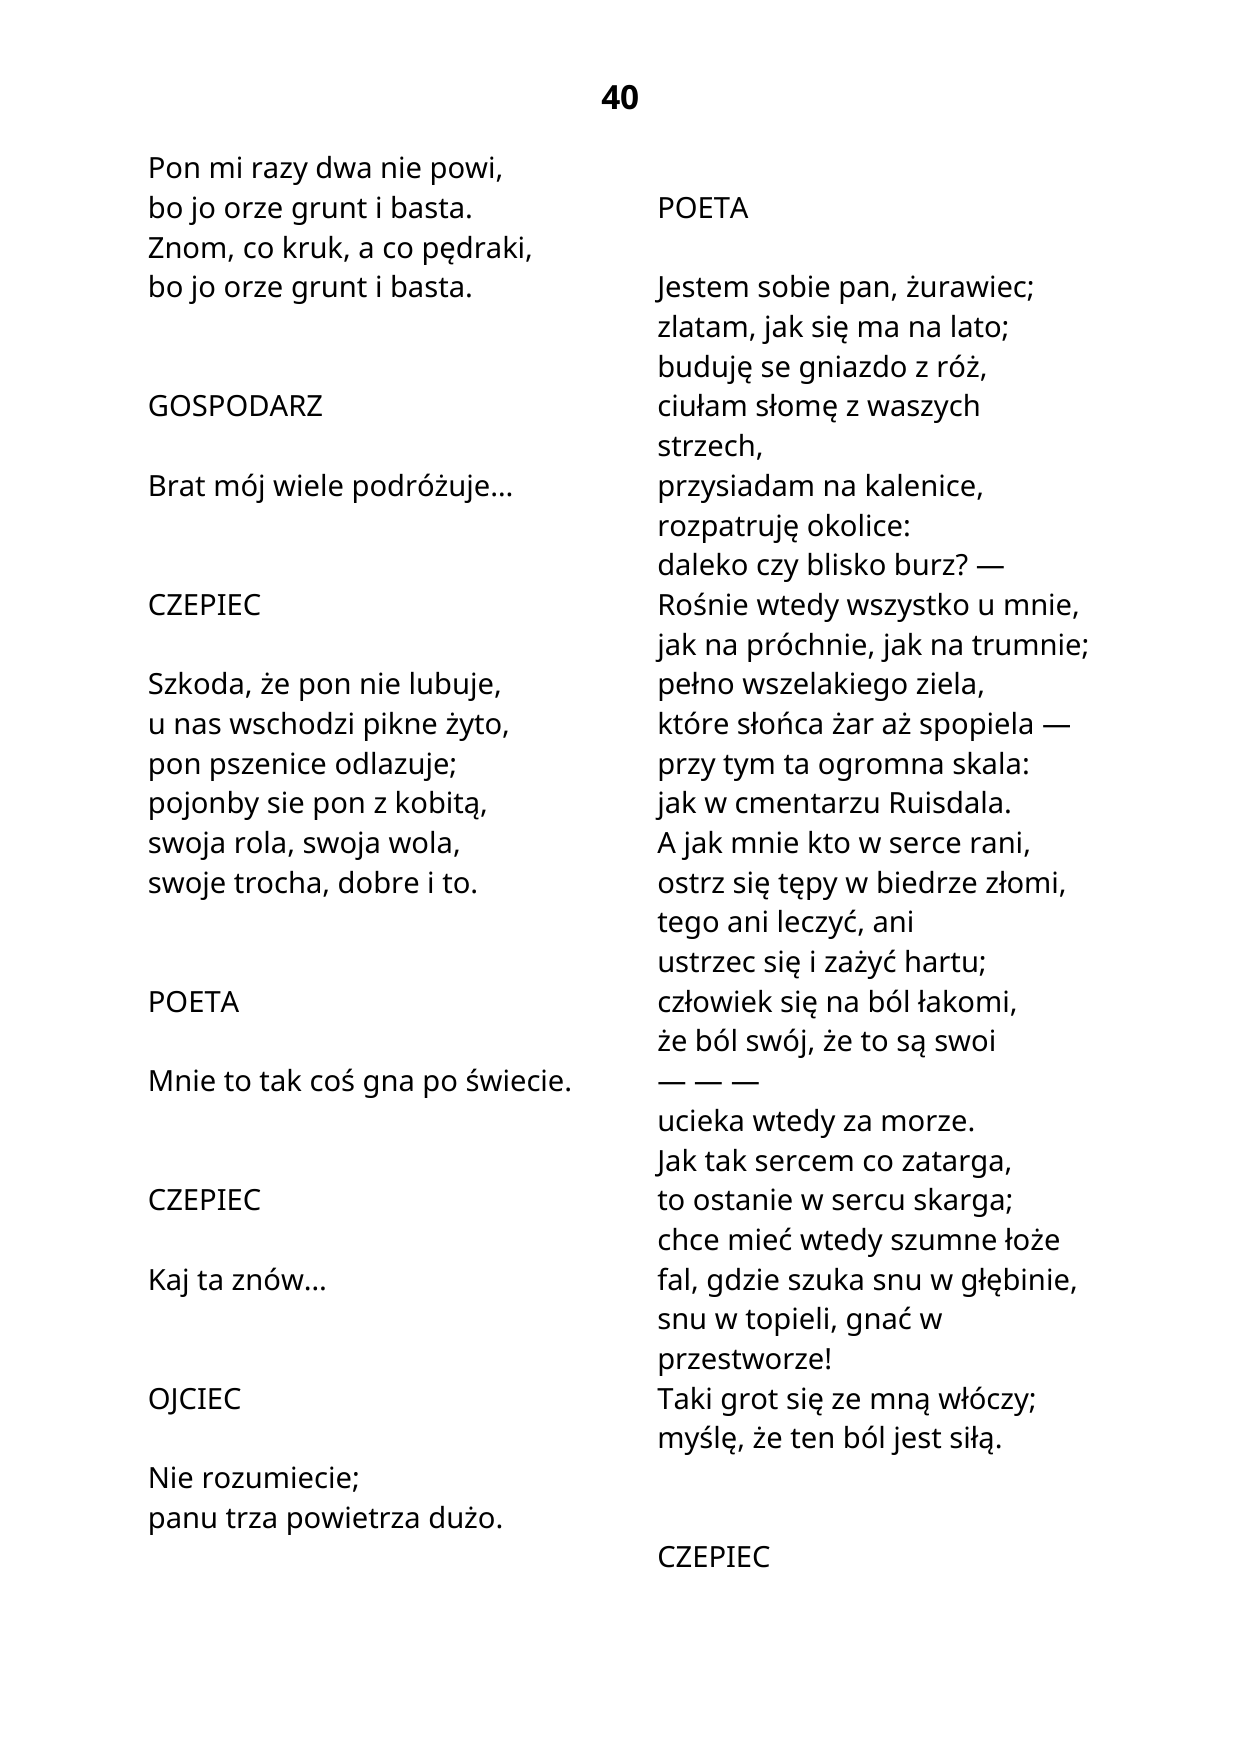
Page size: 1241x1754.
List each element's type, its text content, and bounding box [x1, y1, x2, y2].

text pojonby sie pon z kobitą, [148, 783, 583, 822]
text u nas wschodzi pikne żyto, [148, 703, 583, 743]
text myślę, że ten ból jest siłą. [657, 1418, 1093, 1457]
text A jak mnie kto w serce rani, [657, 822, 1093, 862]
text swoja rola, swoja wola, [148, 822, 583, 862]
text które słońca żar aż spopiela — [657, 703, 1093, 743]
text POETA [657, 187, 1093, 227]
text Znom, co kruk, a co pędraki, [148, 227, 583, 267]
text przy tym ta ogromna skala: [657, 743, 1093, 783]
text ustrzec się i zażyć hartu; [657, 941, 1093, 981]
text Taki grot się ze mną włóczy; [657, 1378, 1093, 1418]
text CZEPIEC [148, 584, 583, 624]
text pon pszenice odlazuje; [148, 743, 583, 783]
text CZEPIEC [657, 1537, 1093, 1576]
text snu w topieli, gnać w przestworze! [657, 1298, 1093, 1378]
text chce mieć wtedy szumne łoże [657, 1219, 1093, 1259]
text tego ani leczyć, ani [657, 902, 1093, 941]
text jak na próchnie, jak na trumnie; [657, 624, 1093, 663]
text Szkoda, że pon nie lubuje, [148, 663, 583, 703]
text GOSPODARZ [148, 386, 583, 425]
text bo jo orze grunt i basta. [148, 187, 583, 227]
text przysiadam na kalenice, [657, 465, 1093, 505]
text Jak tak sercem co zatarga, [657, 1140, 1093, 1179]
text Nie rozumiecie; [148, 1457, 583, 1497]
text CZEPIEC [148, 1179, 583, 1219]
text bo jo orze grunt i basta. [148, 267, 583, 306]
text pełno wszelakiego ziela, [657, 663, 1093, 703]
text Pon mi razy dwa nie powi, [148, 148, 583, 187]
text to ostanie w sercu skarga; [657, 1179, 1093, 1219]
text ostrz się tępy w biedrze złomi, [657, 862, 1093, 902]
text Kaj ta znów… [148, 1259, 583, 1298]
text swoje trocha, dobre i to. [148, 862, 583, 902]
text Jestem sobie pan, żurawiec; [657, 267, 1093, 306]
text że ból swój, że to są swoi — — — [657, 1021, 1093, 1100]
text ciułam słomę z waszych strzech, [657, 386, 1093, 465]
text panu trza powietrza dużo. [148, 1497, 583, 1537]
text zlatam, jak się ma na lato; [657, 306, 1093, 346]
text rozpatruję okolice: [657, 505, 1093, 544]
text Brat mój wiele podróżuje… [148, 465, 583, 505]
text ucieka wtedy za morze. [657, 1100, 1093, 1140]
text jak w cmentarzu Ruisdala. [657, 783, 1093, 822]
text fal, gdzie szuka snu w głębinie, [657, 1259, 1093, 1298]
text OJCIEC [148, 1378, 583, 1418]
text Mnie to tak coś gna po świecie. [148, 1060, 583, 1100]
text buduję se gniazdo z róż, [657, 346, 1093, 386]
text POETA [148, 981, 583, 1021]
text człowiek się na ból łakomi, [657, 981, 1093, 1021]
text daleko czy blisko burz? — [657, 544, 1093, 584]
text Rośnie wtedy wszystko u mnie, [657, 584, 1093, 624]
